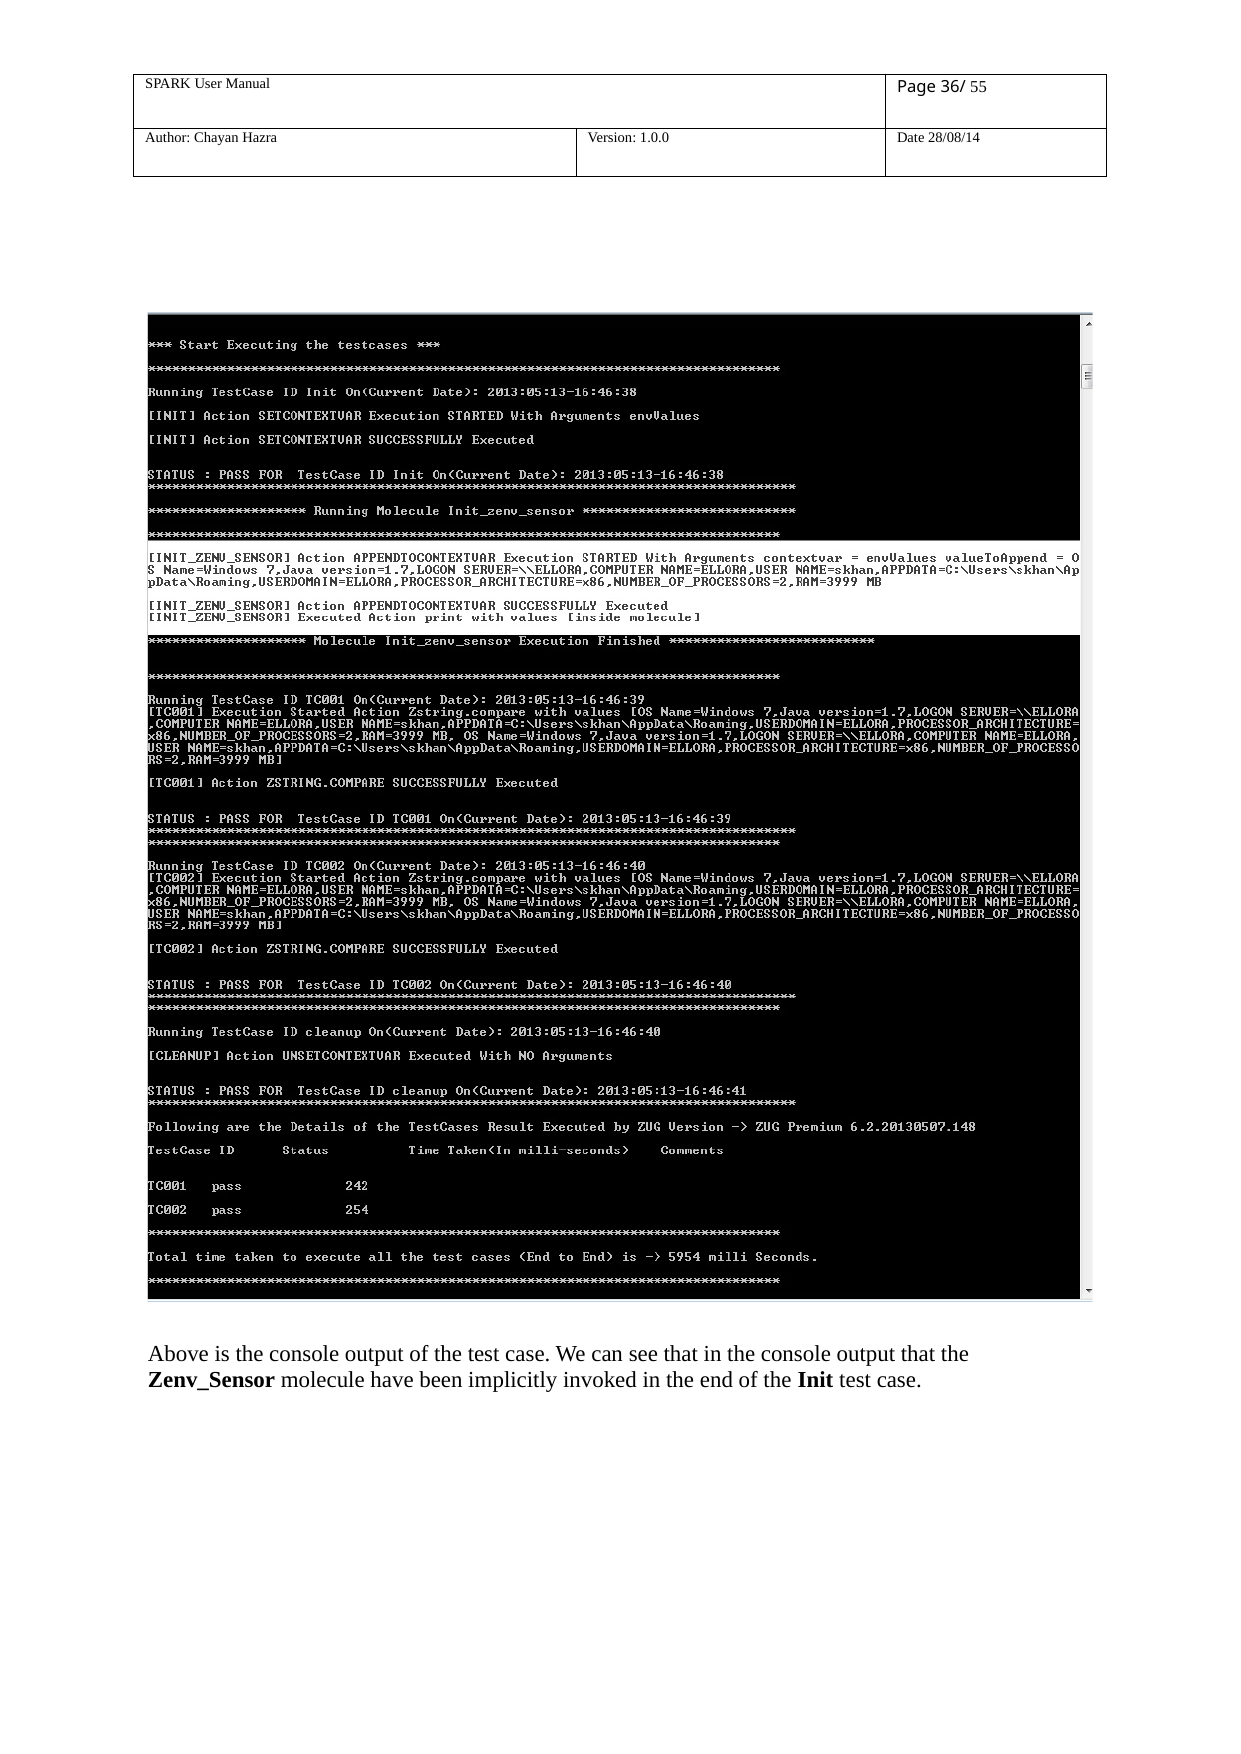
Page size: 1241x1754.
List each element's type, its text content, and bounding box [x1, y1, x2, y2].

picture [147, 312, 1093, 1302]
text Above is the console output of the test case. We can see that in the console output that the Zenv_Sensor molecule have been implicitly invoked in the end of the Init test case. [148, 1340, 1092, 1393]
